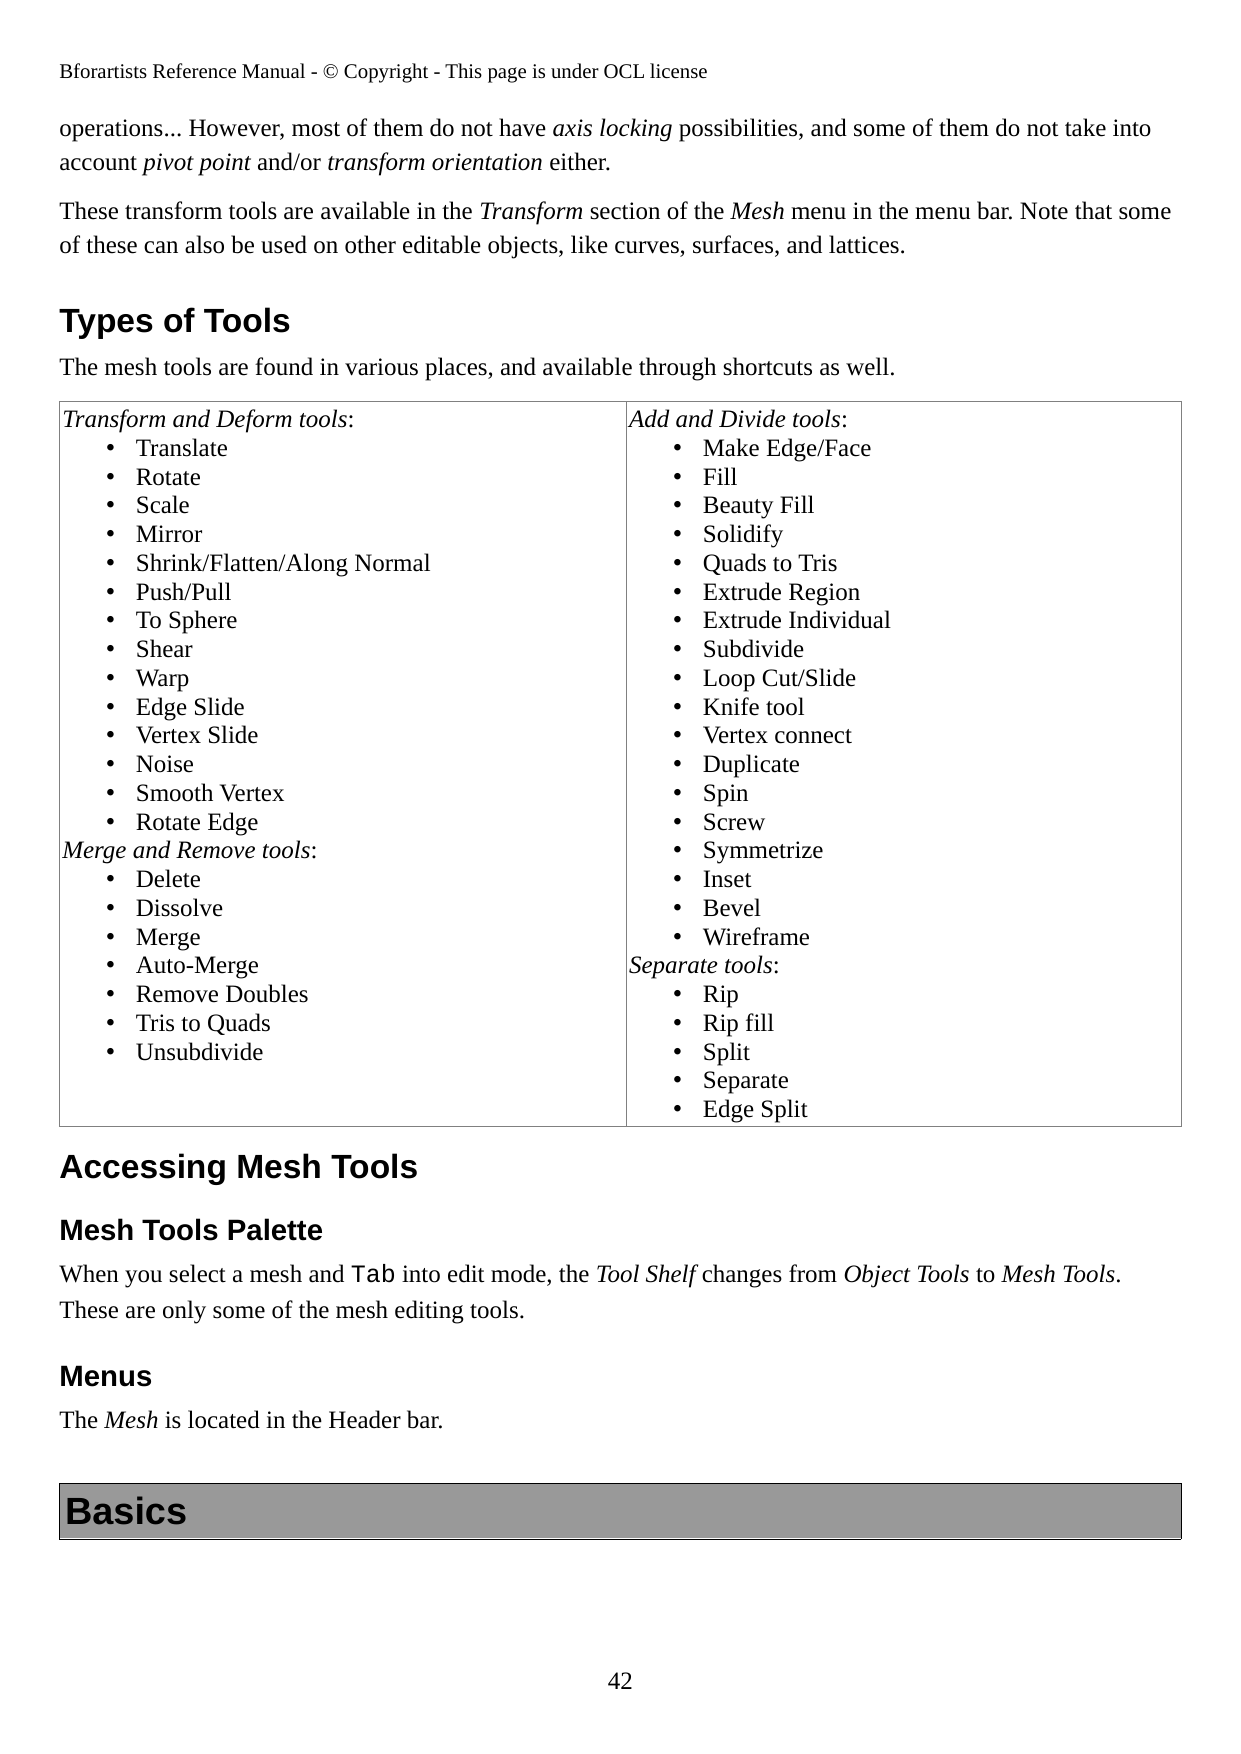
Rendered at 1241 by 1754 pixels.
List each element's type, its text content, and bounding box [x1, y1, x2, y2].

subtitle Accessing Mesh Tools [59, 1147, 1181, 1186]
subtitle Mesh Tools Palette [59, 1213, 1181, 1246]
table_header Add and Divide tools: Make Edge/Face Fill Beauty Fill Solidify Quads to Tris Extrude Region Extrude Individual Subdivide Loop Cut/Slide Knife tool Vertex connect Duplicate Spin Screw Symmetrize Inset Bevel Wireframe Separate tools: Rip Rip fill Split Separate Edge Split [627, 402, 1181, 1126]
text When you select a mesh and Tab into edit mode, the Tool Shelf changes from Object Tools to Mesh Tools. These are only some of the mesh editing tools. [59, 1259, 1181, 1324]
subtitle Menus [59, 1359, 1181, 1393]
text The Mesh is located in the Header bar. [59, 1405, 1181, 1434]
subtitle Types of Tools [59, 301, 1181, 339]
table_header Transform and Deform tools: Translate Rotate Scale Mirror Shrink/Flatten/Along Normal Push/Pull To Sphere Shear Warp Edge Slide Vertex Slide Noise Smooth Vertex Rotate Edge Merge and Remove tools: Delete Dissolve Merge Auto-Merge Remove Doubles Tris to Quads Unsubdivide [60, 402, 626, 1126]
text The mesh tools are found in various places, and available through shortcuts as well. [59, 352, 1181, 380]
text These transform tools are available in the Transform section of the Mesh menu in the menu bar. Note that some of these can also be used on other editable objects, like curves, surfaces, and lattices. [59, 196, 1181, 259]
table_header Basics [60, 1484, 1181, 1538]
text operations... However, most of them do not have axis locking possibilities, and some of them do not take into account pivot point and/or transform orientation either. [59, 113, 1181, 176]
